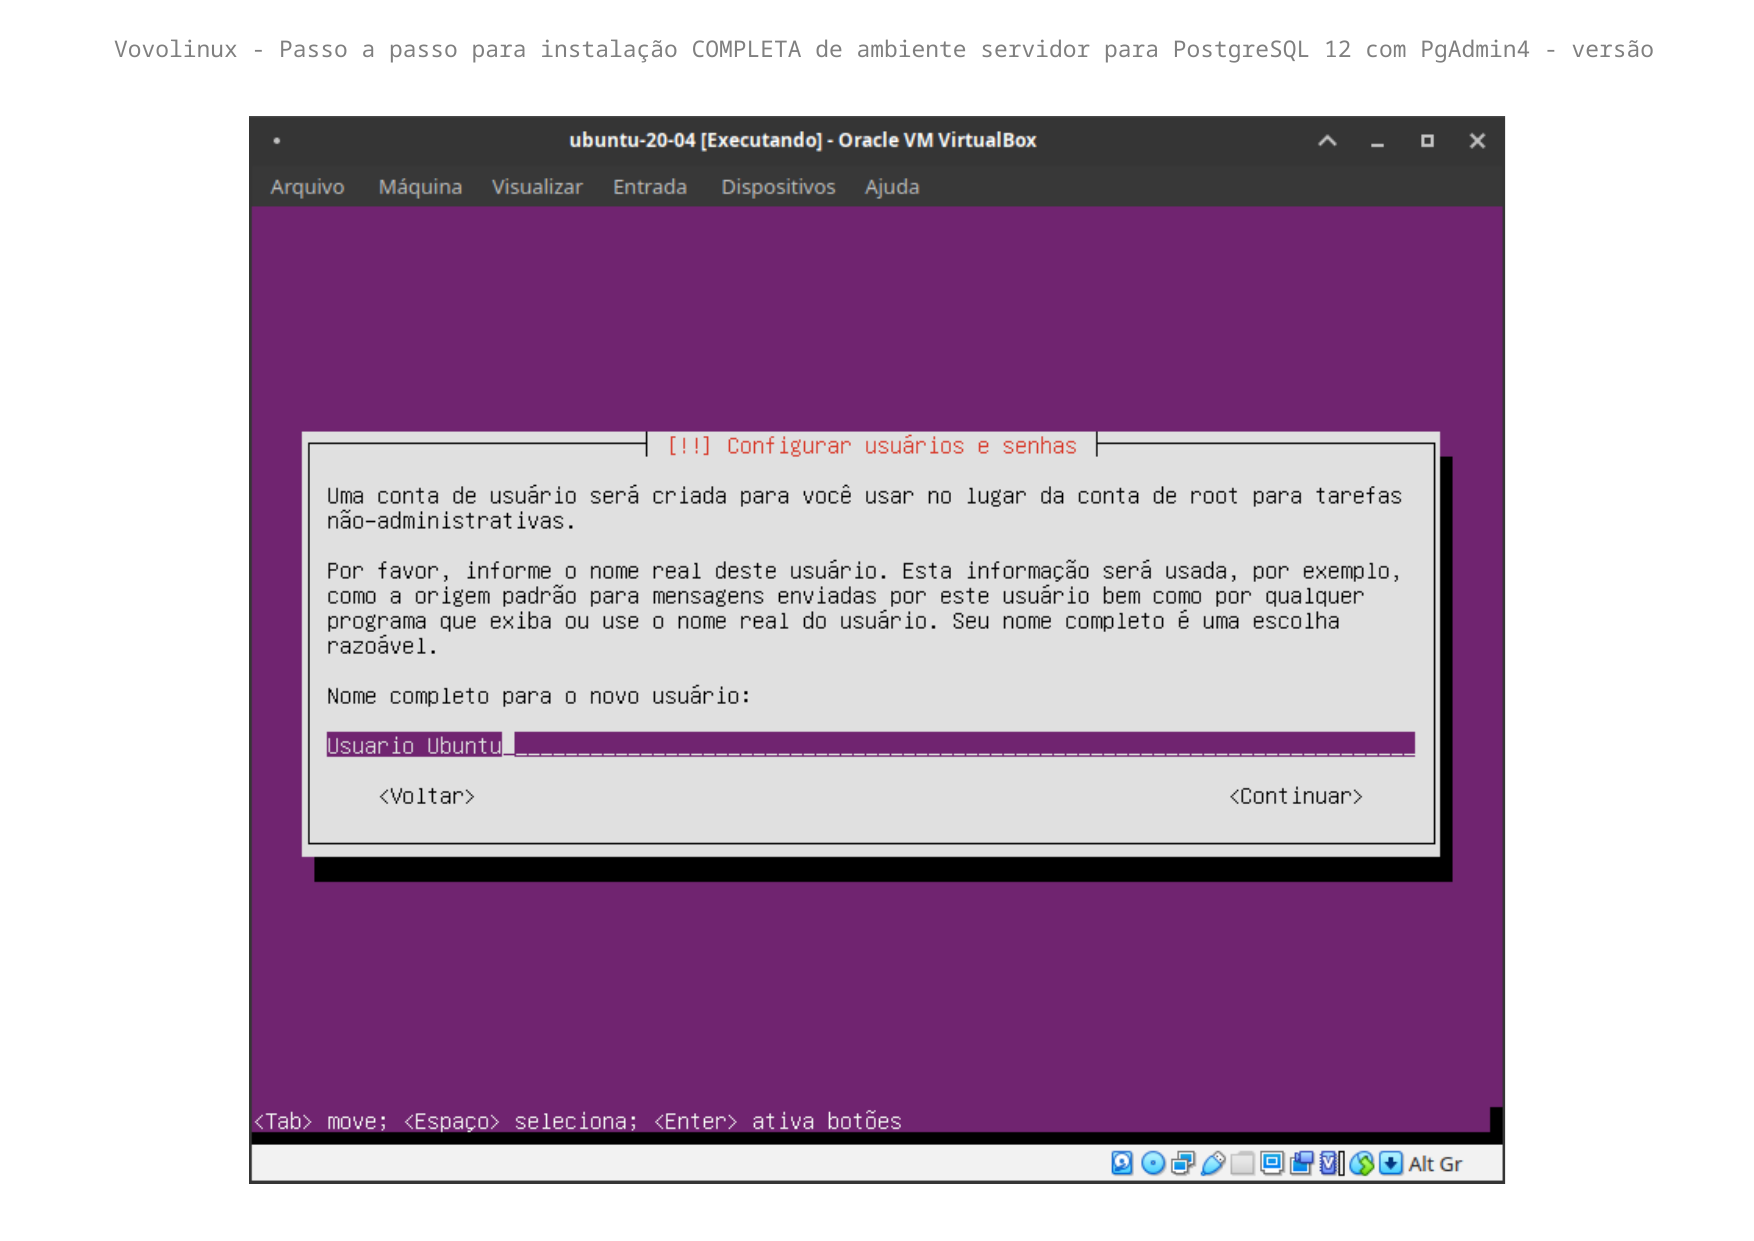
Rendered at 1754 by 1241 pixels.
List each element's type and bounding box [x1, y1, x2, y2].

picture [249, 116, 1506, 1184]
